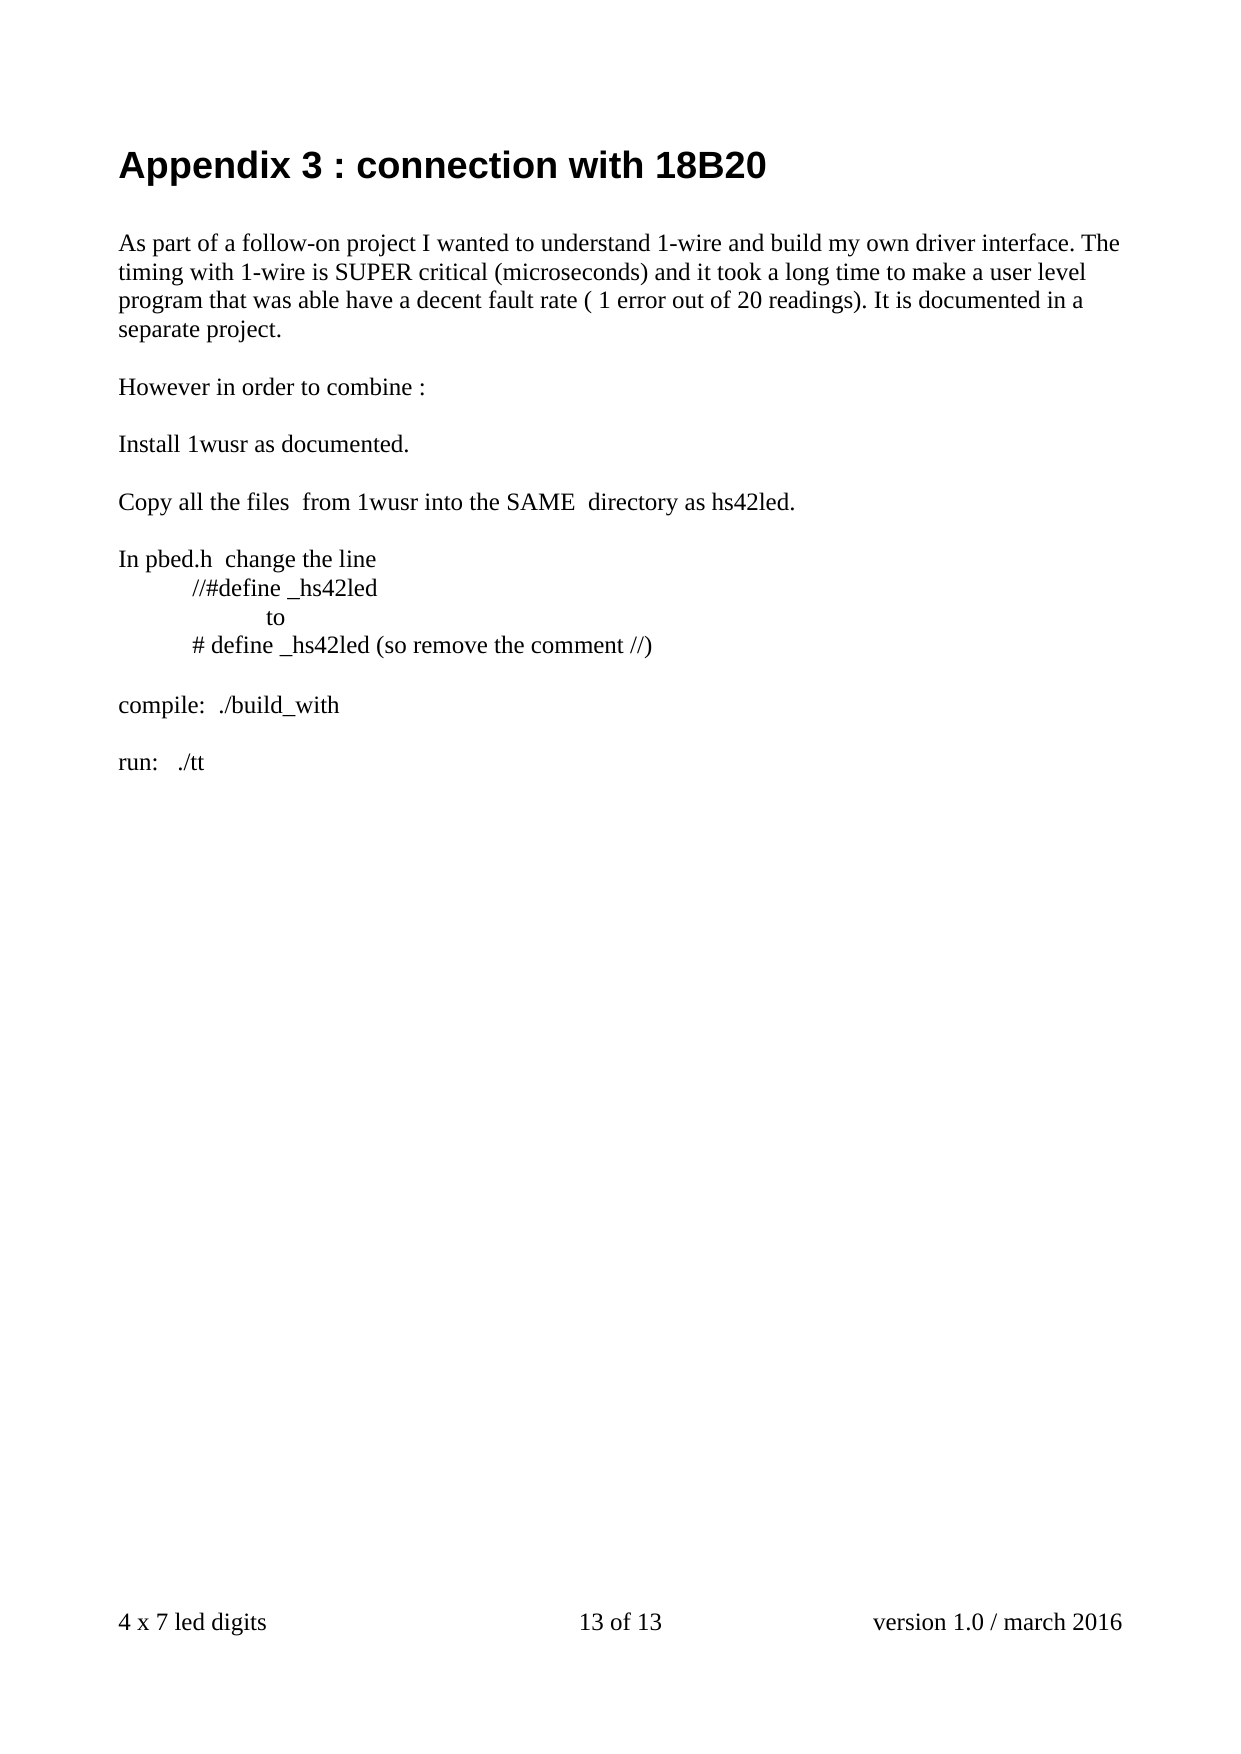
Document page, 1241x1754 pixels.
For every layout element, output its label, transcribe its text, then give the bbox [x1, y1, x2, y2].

text run: ./tt [118, 747, 1122, 776]
text //#define _hs42led [118, 573, 1122, 602]
text In pbed.h change the line [118, 544, 1122, 573]
text However in order to combine : [118, 372, 1122, 401]
text Copy all the files from 1wusr into the SAME directory as hs42led. [118, 487, 1122, 516]
text to [118, 602, 1122, 631]
text # define _hs42led (so remove the comment //) [118, 631, 1122, 661]
text Install 1wusr as documented. [118, 429, 1122, 458]
text compile: ./build_with [118, 690, 1122, 718]
text As part of a follow-on project I wanted to understand 1-wire and build my own driver interface. The timing with 1-wire is SUPER critical (microseconds) and it took a long time to make a user level program that was able have a decent fault rate ( 1 error out of 20 readings). It is documented in a separate project. [118, 228, 1122, 343]
subtitle Appendix 3 : connection with 18B20 [118, 143, 1122, 187]
